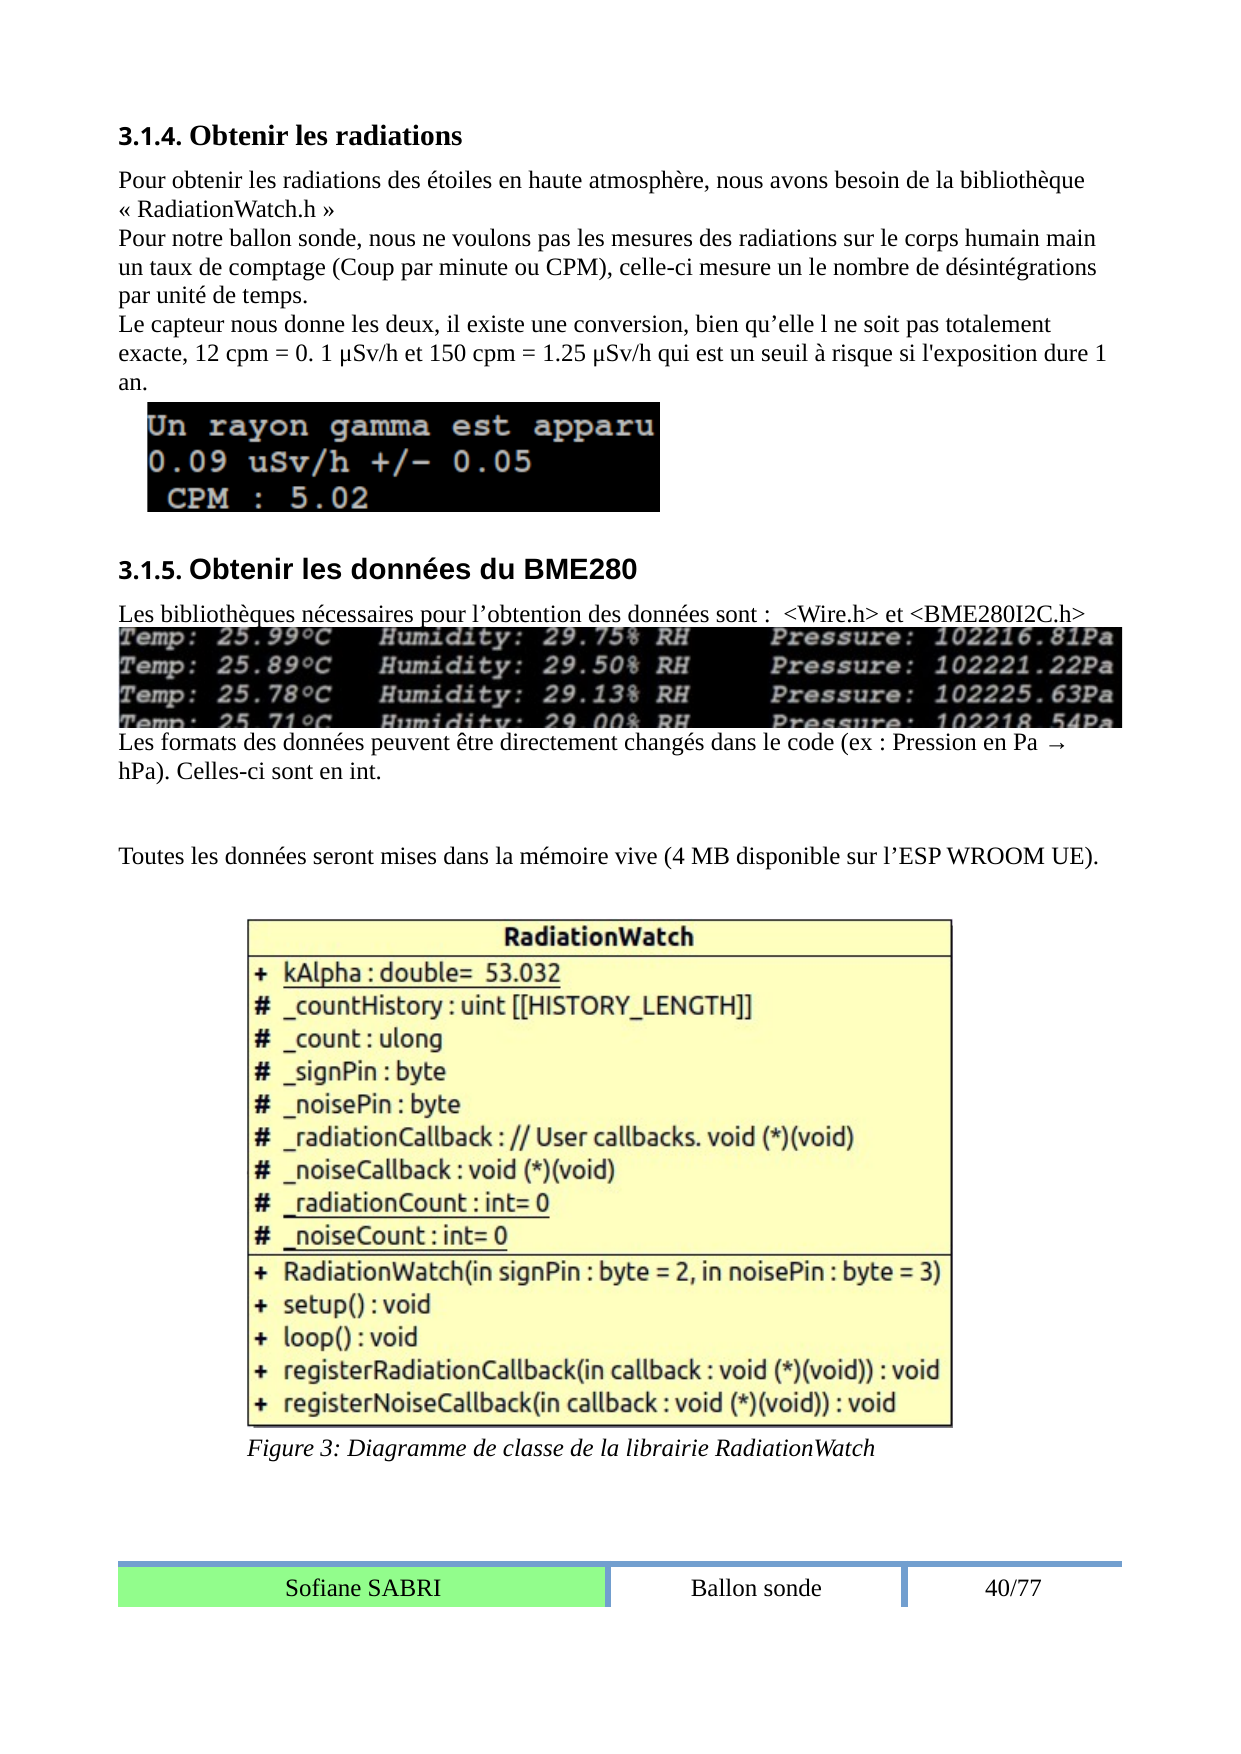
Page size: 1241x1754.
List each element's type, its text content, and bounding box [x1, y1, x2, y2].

picture [246, 918, 953, 1428]
text Figure 3: Diagramme de classe de la librairie RadiationWatch [247, 1428, 953, 1462]
text Toutes les données seront mises dans la mémoire vive (4 MB disponible sur l’ESP WROOM UE). [118, 841, 1122, 870]
text Pour obtenir les radiations des étoiles en haute atmosphère, nous avons besoin de la bibliothèque « RadiationWatch.h » [118, 165, 1122, 223]
picture [118, 627, 1123, 728]
text Les formats des données peuvent être directement changés dans le code (ex : Pression en Pa → hPa). Celles-ci sont en int. [118, 728, 1122, 785]
subtitle Obtenir les données du BME280 [118, 552, 1122, 586]
picture [147, 402, 660, 512]
text Le capteur nous donne les deux, il existe une conversion, bien qu’elle l ne soit pas totalement exacte, 12 cpm = 0. 1 μSv/h et 150 cpm = 1.25 μSv/h qui est un seuil à risque si l'exposition dure 1 an. [118, 309, 1122, 395]
subtitle Obtenir les radiations [118, 118, 1122, 153]
text Pour notre ballon sonde, nous ne voulons pas les mesures des radiations sur le corps humain main un taux de comptage (Coup par minute ou CPM), celle-ci mesure un le nombre de désintégrations par unité de temps. [118, 223, 1122, 309]
text Les bibliothèques nécessaires pour l’obtention des données sont : <Wire.h> et <BME280I2C.h> [118, 599, 1122, 627]
